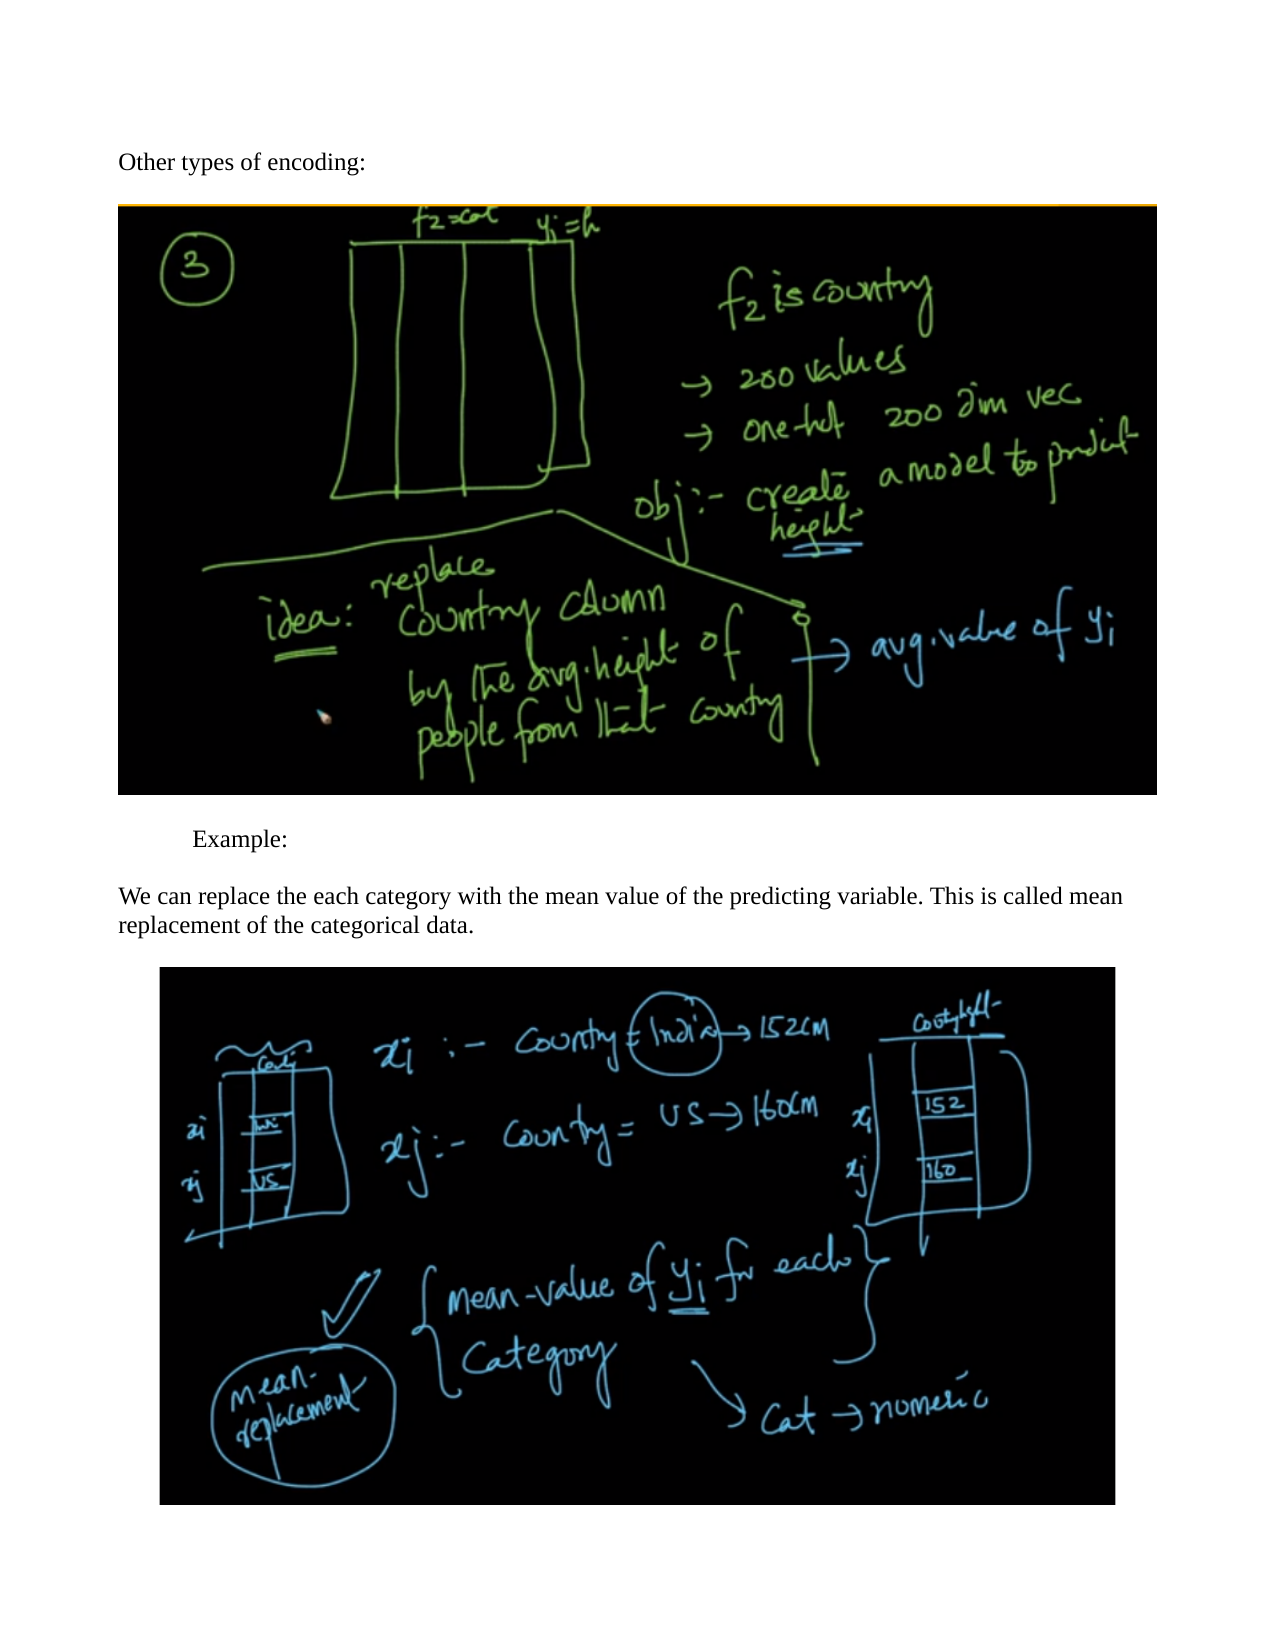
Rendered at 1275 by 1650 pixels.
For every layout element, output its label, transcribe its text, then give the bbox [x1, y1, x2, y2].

text Other types of encoding: [118, 147, 1157, 176]
picture [159, 967, 1116, 1505]
text Example: [118, 824, 1157, 852]
text We can replace the each category with the mean value of the predicting variable. This is called mean replacement of the categorical data. [118, 881, 1157, 939]
picture [118, 204, 1157, 795]
